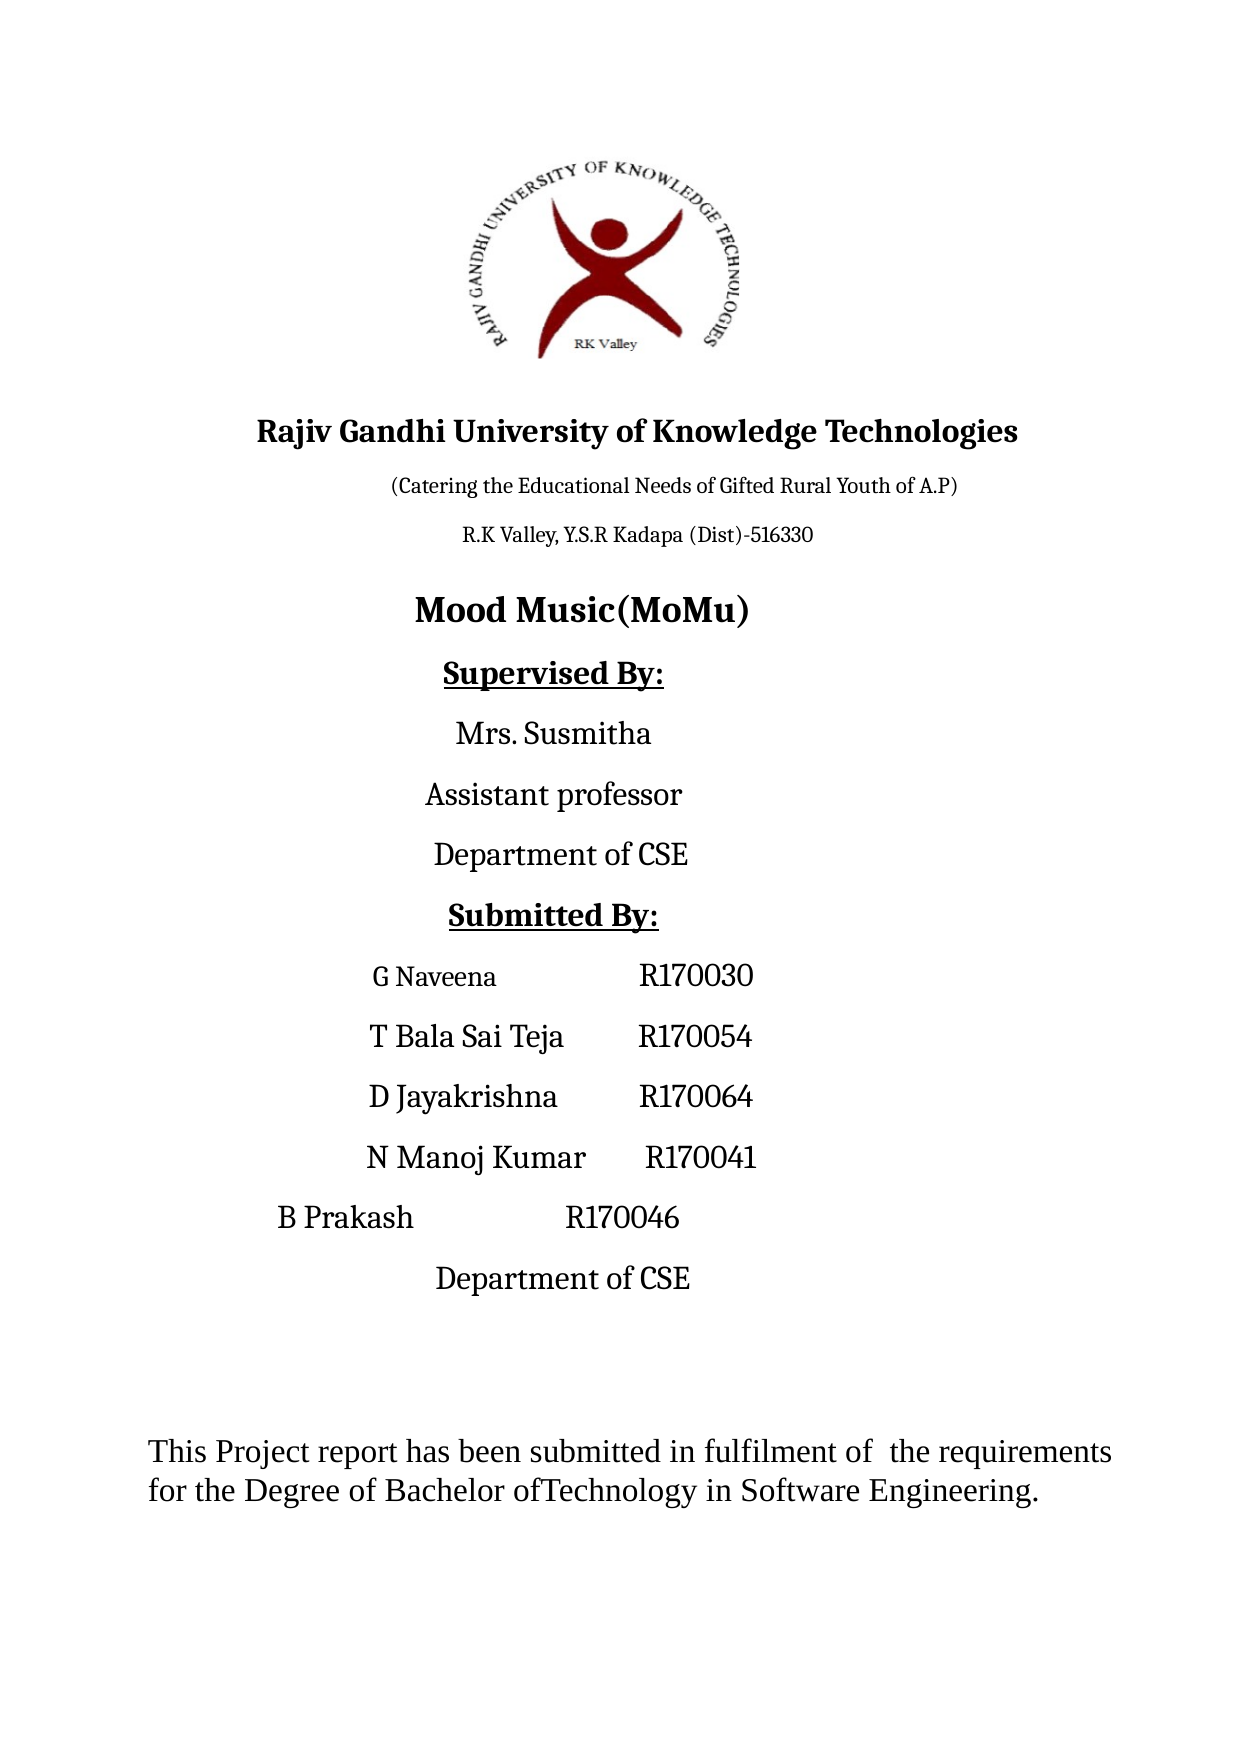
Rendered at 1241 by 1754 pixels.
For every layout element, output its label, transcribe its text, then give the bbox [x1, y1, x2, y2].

text Assistant professor [203, 775, 904, 814]
text N Manoj Kumar R170041 [203, 1138, 904, 1177]
text B Prakash R170046 [148, 1199, 904, 1237]
text Department of CSE [203, 836, 904, 874]
text R.K Valley, Y.S.R Kadapa (Dist)-516330 [148, 522, 1128, 548]
subtitle Rajiv Gandhi University of Knowledge Technologies [148, 412, 1128, 451]
text D Jayakrishna R170064 [203, 1078, 904, 1116]
text Mood Music(MoMu) [203, 589, 904, 632]
text Submitted By: [203, 896, 904, 935]
text (Catering the Educational Needs of Gifted Rural Youth of A.P) [65, 463, 1210, 502]
text This Project report has been submitted in fulfilment of the requirements for the Degree of Bachelor ofTechnology in Software Engineering. [148, 1431, 1128, 1508]
picture [449, 148, 740, 369]
text G Naveena R170030 [203, 957, 904, 995]
text T Bala Sai Teja R170054 [203, 1017, 904, 1056]
text Supervised By: [203, 654, 904, 693]
text Mrs. Susmitha [203, 715, 904, 753]
text Department of CSE [148, 1259, 904, 1298]
